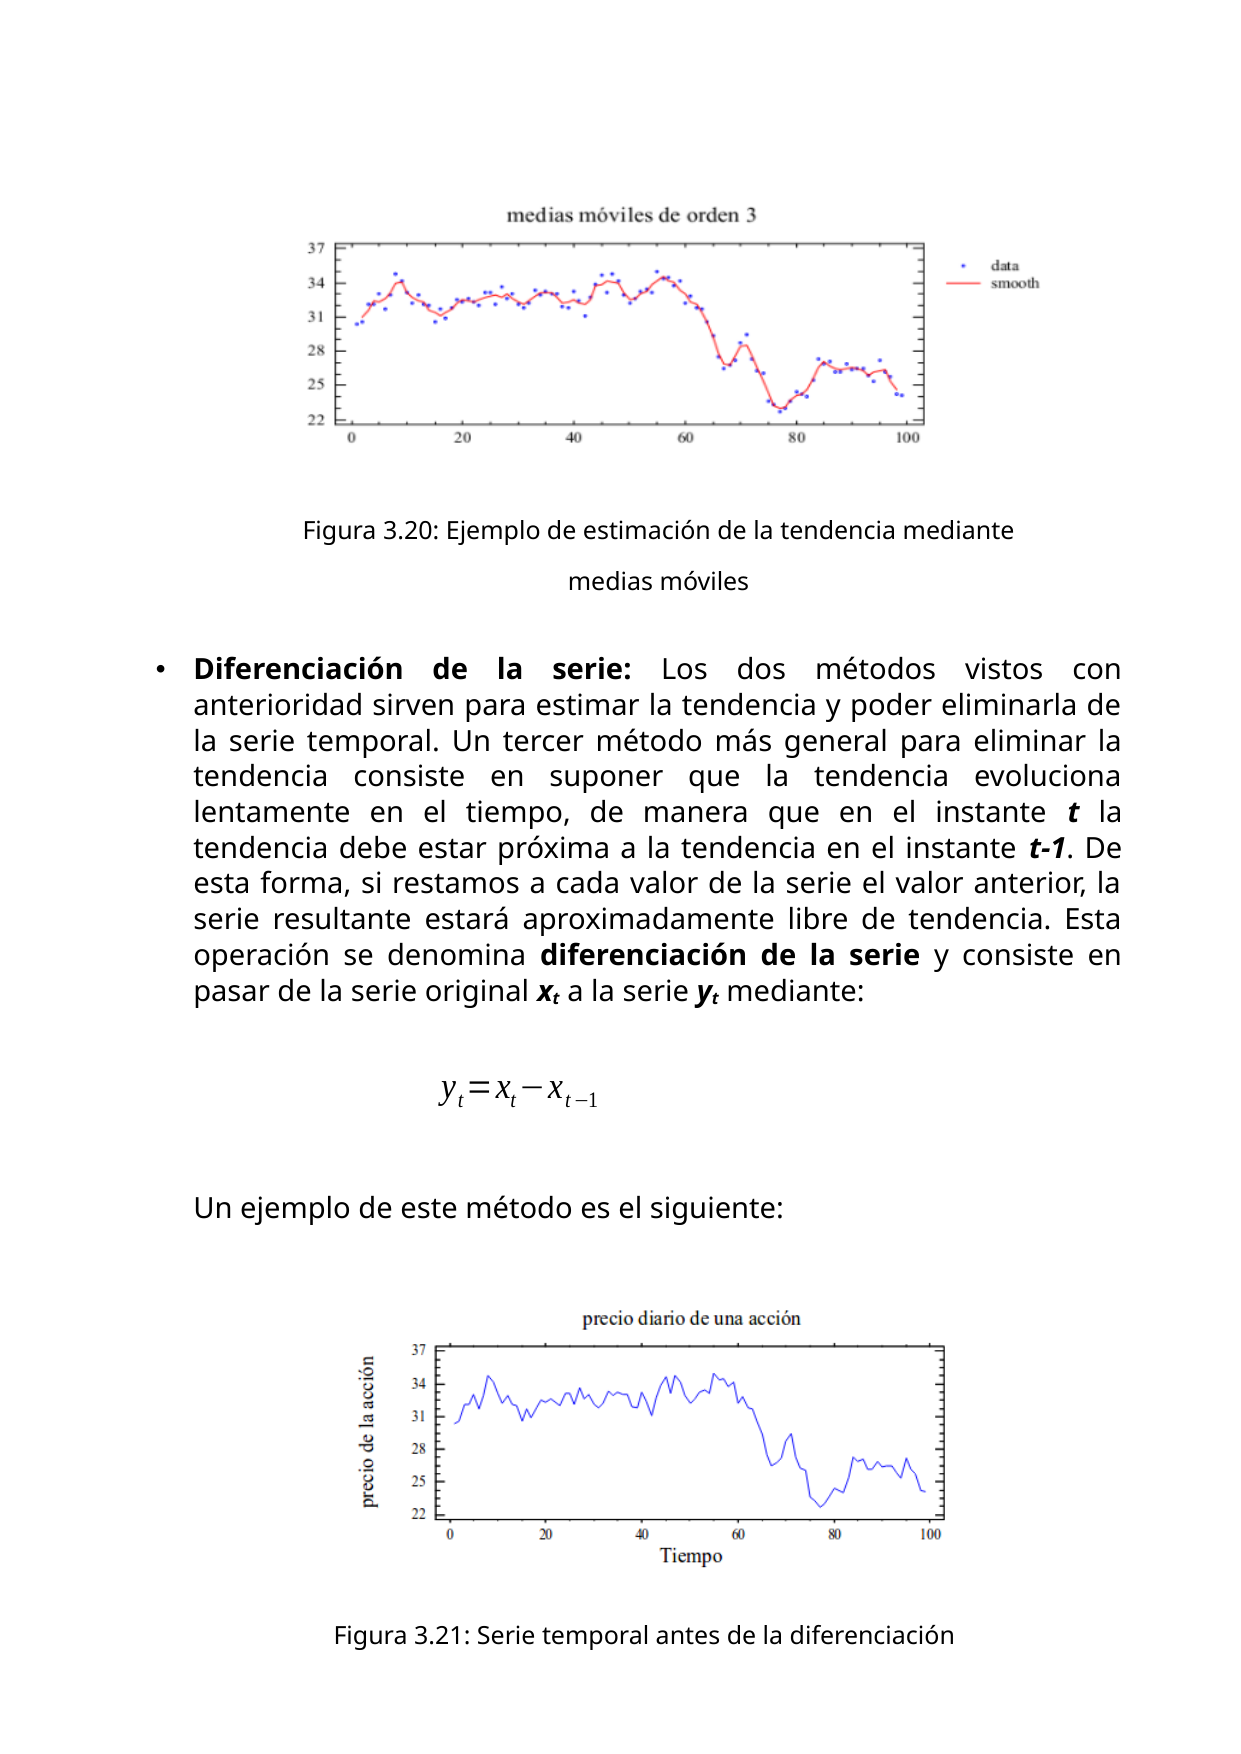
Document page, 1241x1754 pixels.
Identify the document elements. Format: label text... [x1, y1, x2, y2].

list Figura 3.20: Ejemplo de estimación de la tendencia mediante medias móviles [257, 496, 1060, 598]
picture [307, 1284, 981, 1601]
list Diferenciación de la serie: Los dos métodos vistos con anterioridad sirven para estimar la tendencia y poder eliminarla de la serie temporal. Un tercer método más general para eliminar la tendencia consiste en suponer que la tendencia evoluciona lentamente en el tiempo, de manera que en el instante t la tendencia debe estar próxima a la tendencia en el instante t-1. De esta forma, si restamos a cada valor de la serie el valor anterior, la serie resultante estará aproximadamente libre de tendencia. Esta operación se denomina diferenciación de la serie y consiste en pasar de la serie original xt a la serie yt mediante: [156, 648, 1122, 1009]
list Un ejemplo de este método es el siguiente: [156, 1187, 1122, 1227]
list Figura 3.21: Serie temporal antes de la diferenciación [308, 1601, 981, 1652]
picture [256, 182, 1060, 496]
